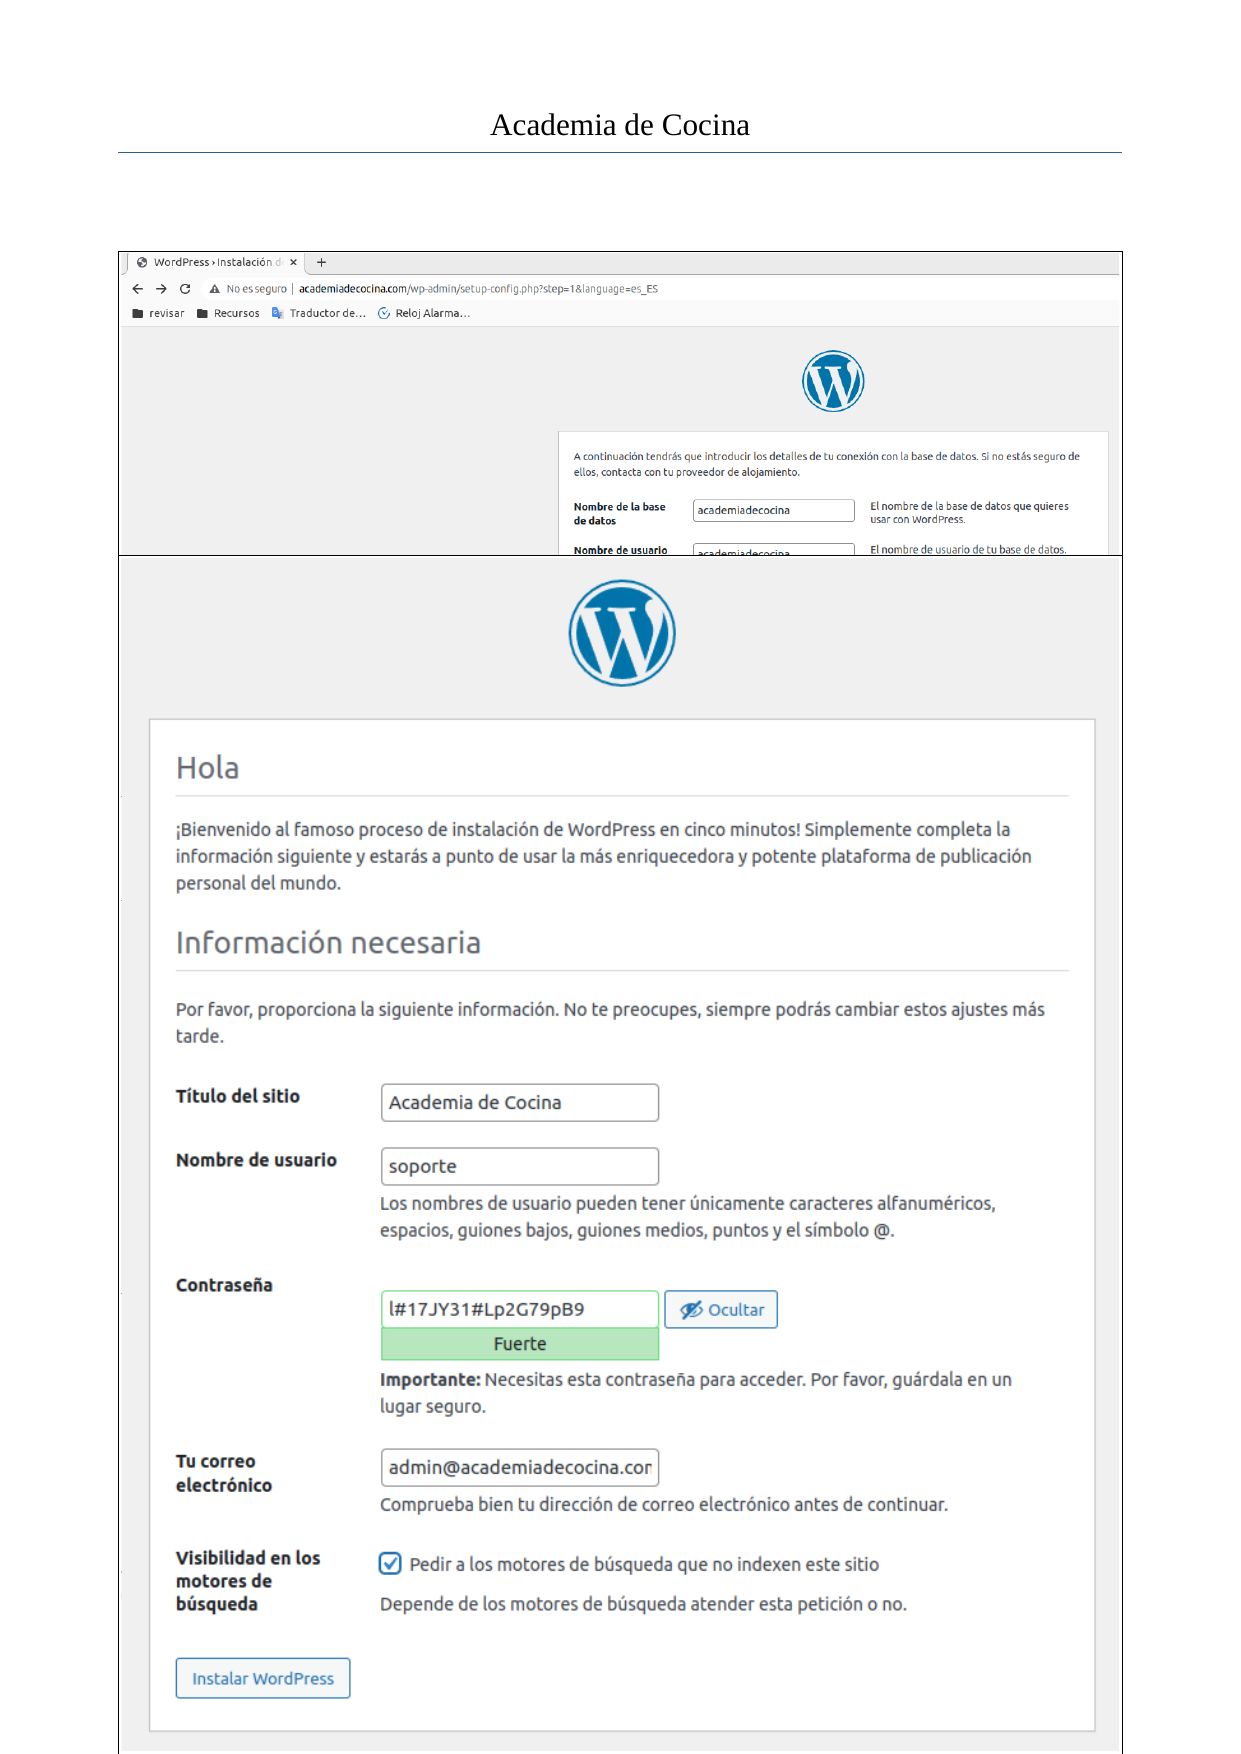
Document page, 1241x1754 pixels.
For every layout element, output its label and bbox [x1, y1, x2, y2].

picture [121, 558, 1119, 1751]
picture [121, 253, 1120, 555]
